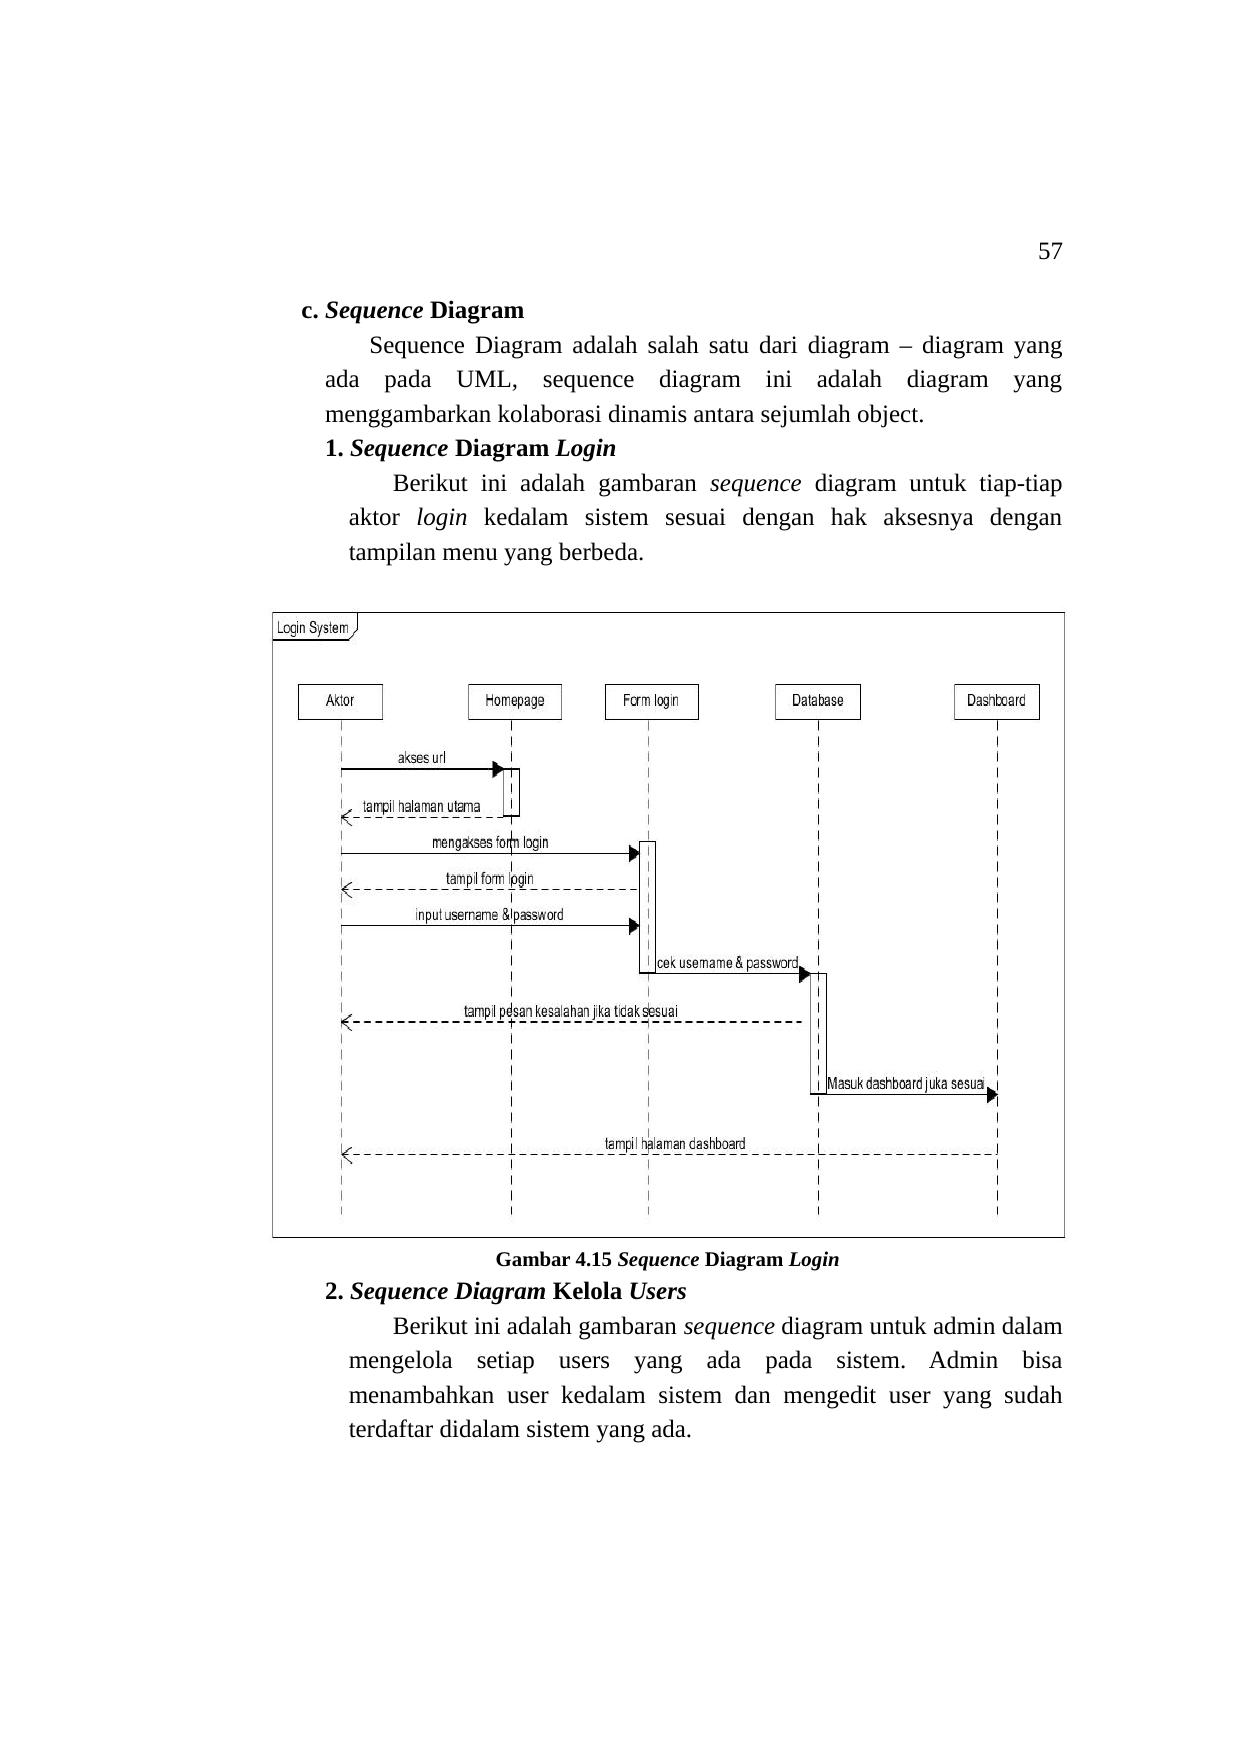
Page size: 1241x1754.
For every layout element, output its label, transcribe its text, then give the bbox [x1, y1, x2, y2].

text c. Sequence Diagram [301, 295, 1063, 324]
text Gambar 4.15 Sequence Diagram Login [256, 1242, 1081, 1271]
text Berikut ini adalah gambaran sequence diagram untuk tiap-tiap aktor login kedalam sistem sesuai dengan hak aksesnya dengan tampilan menu yang berbeda. [348, 468, 1063, 565]
text 2. Sequence Diagram Kelola Users [325, 1271, 1063, 1305]
text Berikut ini adalah gambaran sequence diagram untuk admin dalam mengelola setiap users yang ada pada sistem. Admin bisa menambahkan user kedalam sistem dan mengedit user yang sudah terdaftar didalam sistem yang ada. [348, 1311, 1063, 1443]
picture [255, 588, 1082, 1242]
text 1. Sequence Diagram Login [325, 433, 1063, 462]
text Sequence Diagram adalah salah satu dari diagram – diagram yang ada pada UML, sequence diagram ini adalah diagram yang menggambarkan kolaborasi dinamis antara sejumlah object. [325, 330, 1063, 427]
